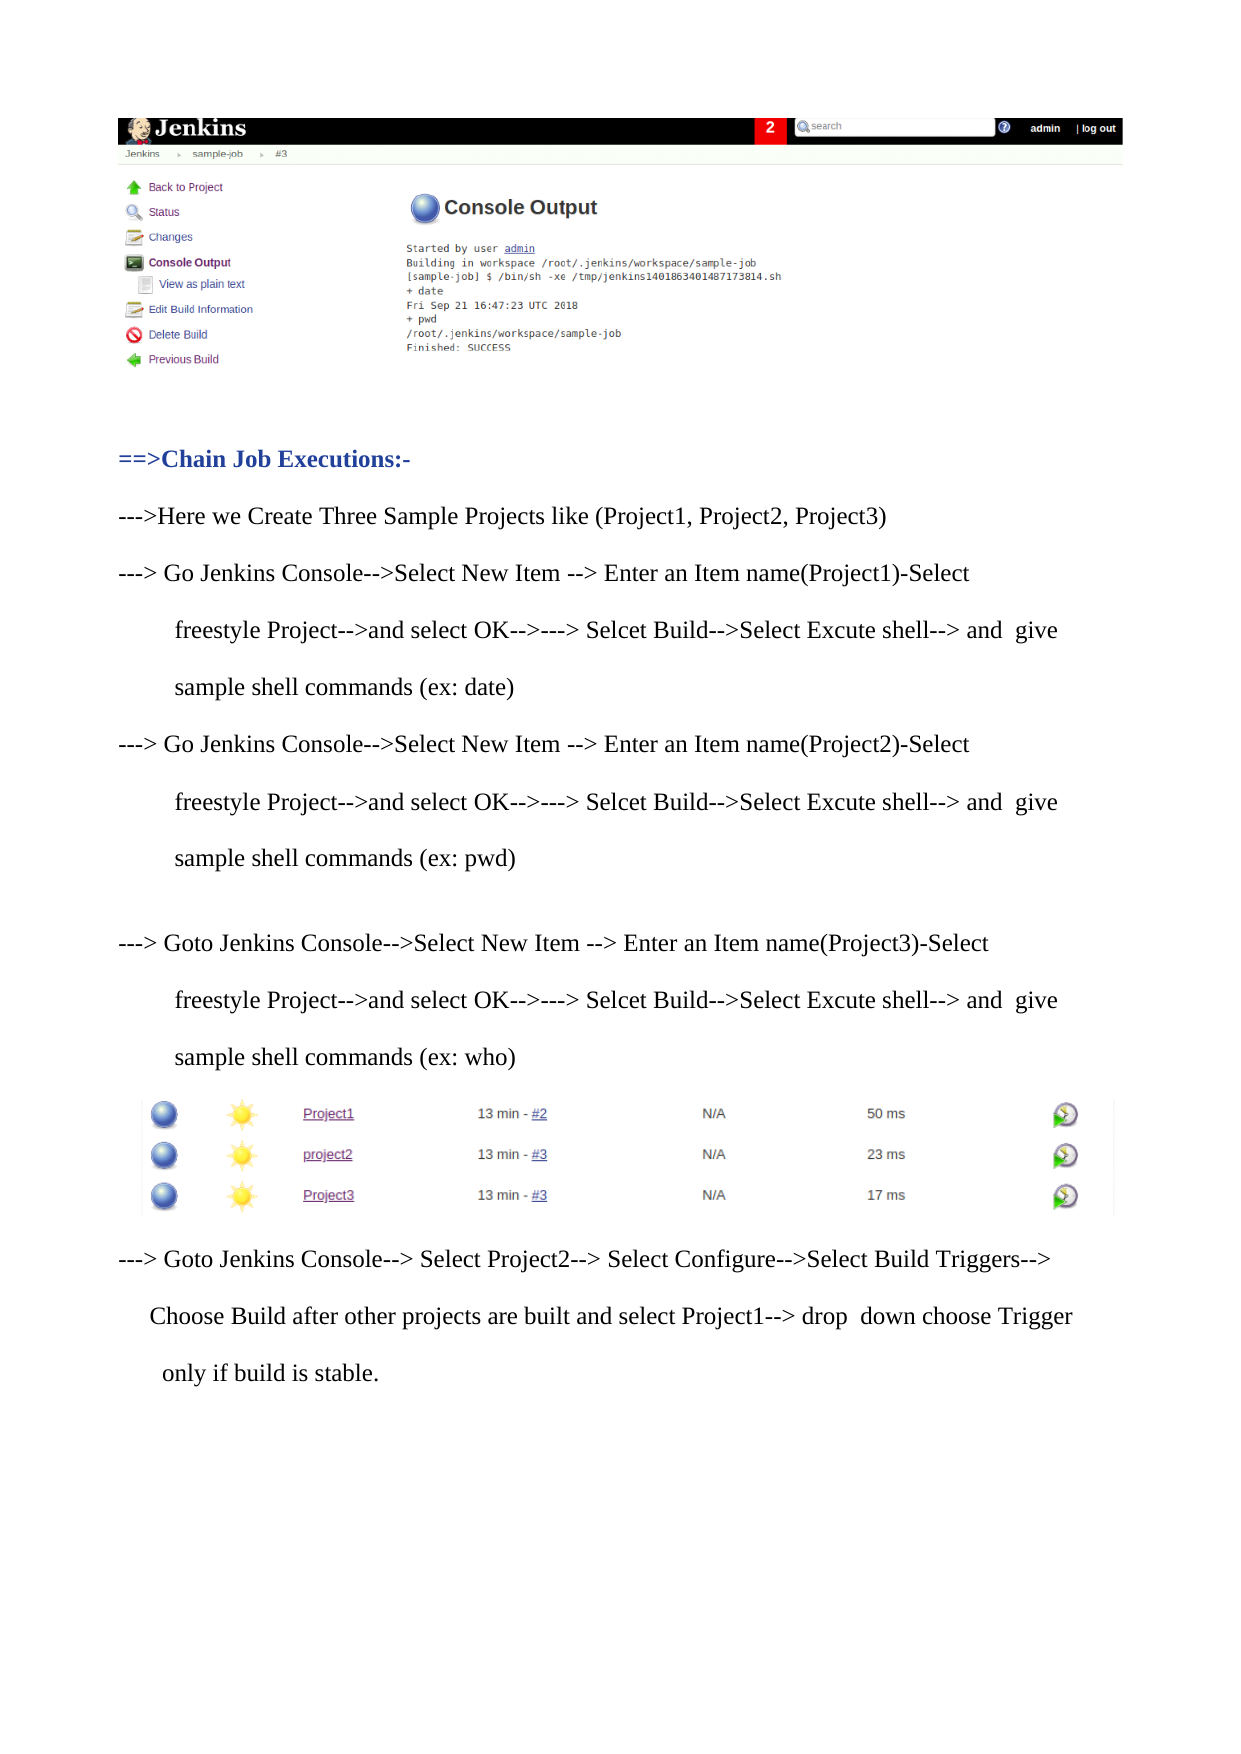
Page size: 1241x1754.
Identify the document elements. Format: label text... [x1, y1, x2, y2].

text ---> Go Jenkins Console-->Select New Item --> Enter an Item name(Project2)-Select [118, 729, 1122, 758]
text freestyle Project-->and select OK-->---> Selcet Build-->Select Excute shell--> and give [118, 787, 1122, 815]
text ---> Goto Jenkins Console--> Select Project2--> Select Configure-->Select Build Triggers--> [118, 1244, 1122, 1273]
text ==>Chain Job Executions:- [118, 444, 1122, 473]
text freestyle Project-->and select OK-->---> Selcet Build-->Select Excute shell--> and give [118, 616, 1122, 644]
text sample shell commands (ex: date) [118, 672, 1122, 701]
text sample shell commands (ex: who) [118, 1042, 1122, 1071]
text --->Here we Create Three Sample Projects like (Project1, Project2, Project3) [118, 501, 1122, 530]
text only if build is stable. [118, 1358, 1122, 1387]
text Choose Build after other projects are built and select Project1--> drop down choose Trigger [118, 1301, 1122, 1330]
text sample shell commands (ex: pwd) [118, 843, 1122, 872]
text ---> Goto Jenkins Console-->Select New Item --> Enter an Item name(Project3)-Select [118, 928, 1122, 957]
text freestyle Project-->and select OK-->---> Selcet Build-->Select Excute shell--> and give [118, 986, 1122, 1014]
text ---> Go Jenkins Console-->Select New Item --> Enter an Item name(Project1)-Select [118, 558, 1122, 587]
